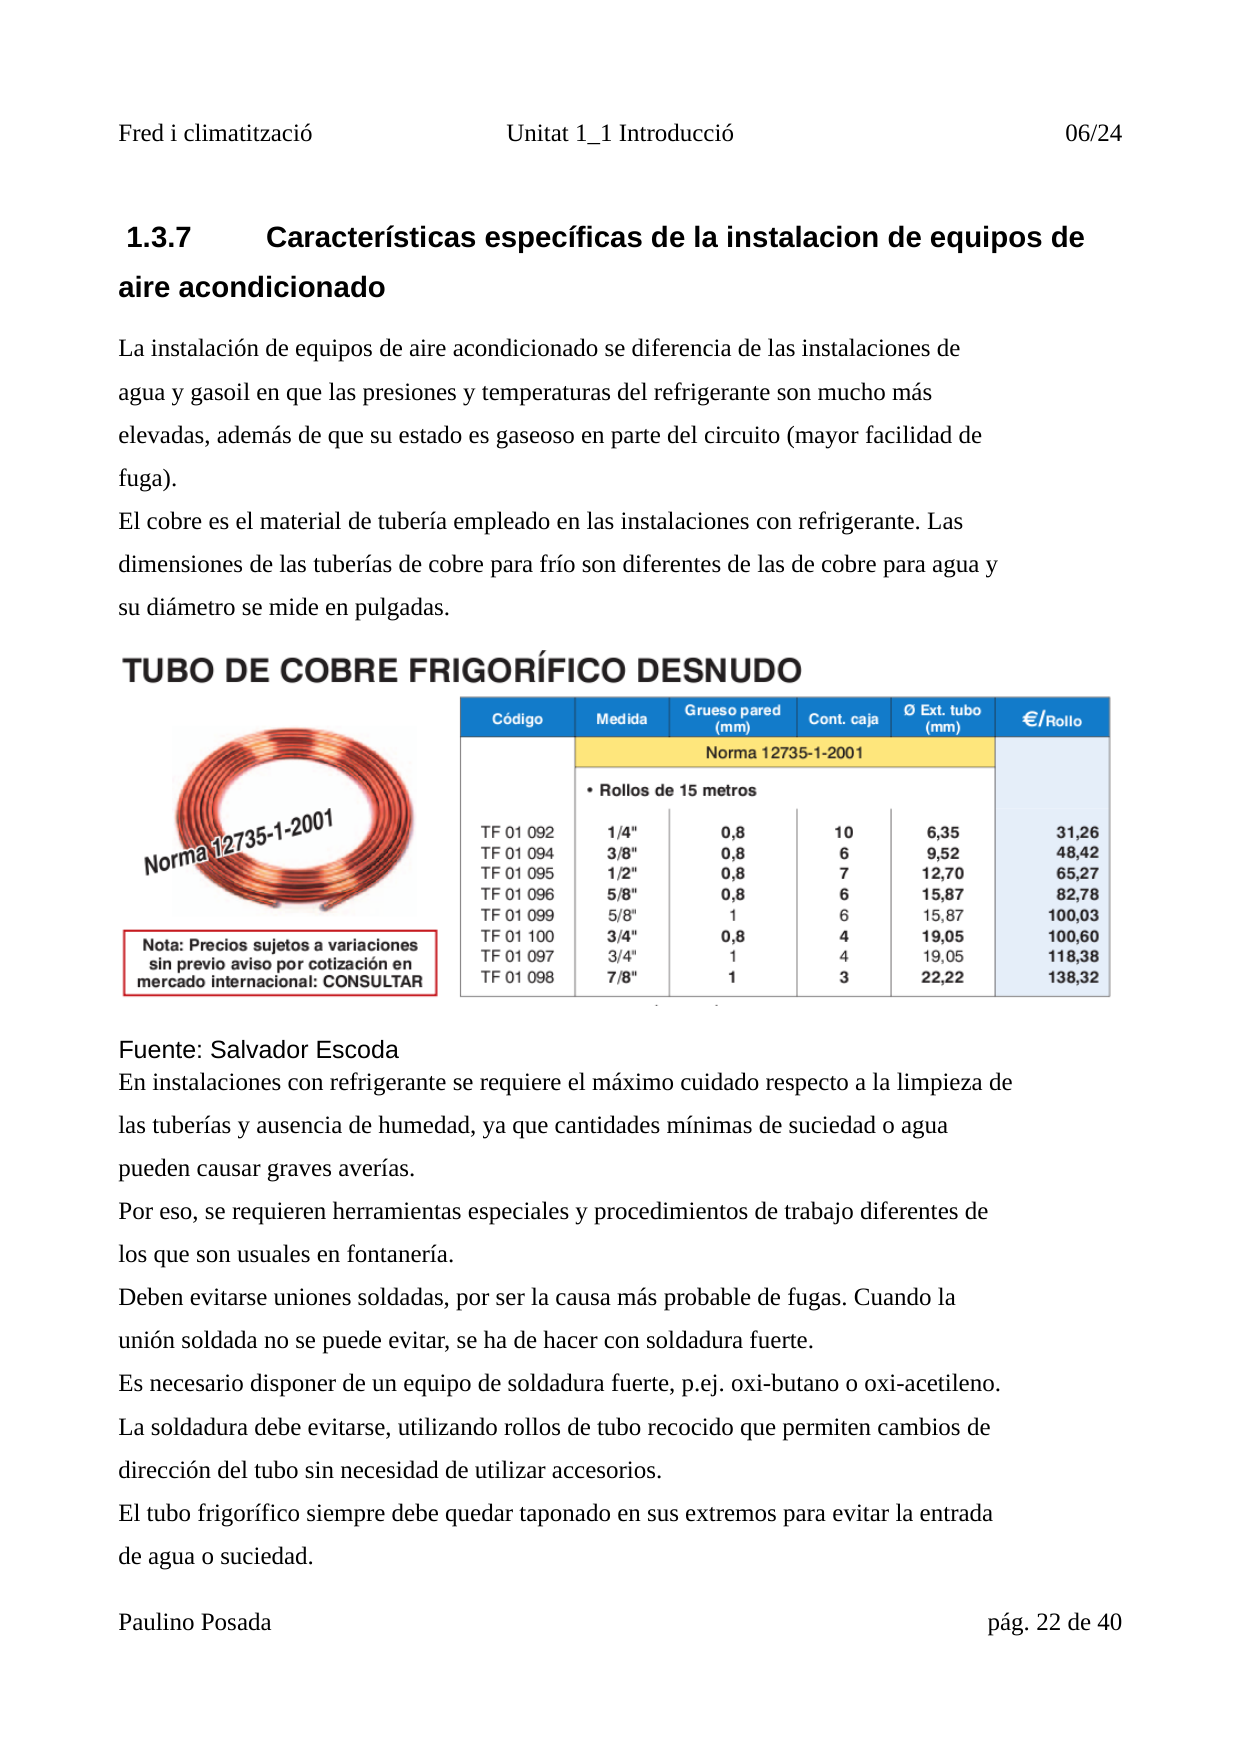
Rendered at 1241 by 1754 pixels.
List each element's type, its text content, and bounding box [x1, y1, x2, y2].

text de agua o suciedad. [118, 1541, 1122, 1570]
text Es necesario disponer de un equipo de soldadura fuerte, p.ej. oxi-butano o oxi-acetileno. [118, 1368, 1122, 1397]
text En instalaciones con refrigerante se requiere el máximo cuidado respecto a la limpieza de [118, 1067, 1122, 1095]
text dimensiones de las tuberías de cobre para frío son diferentes de las de cobre para agua y [118, 549, 1122, 578]
text El tubo frigorífico siempre debe quedar taponado en sus extremos para evitar la entrada [118, 1498, 1122, 1527]
text unión soldada no se puede evitar, se ha de hacer con soldadura fuerte. [118, 1325, 1122, 1354]
text Por eso, se requieren herramientas especiales y procedimientos de trabajo diferentes de [118, 1196, 1122, 1225]
text su diámetro se mide en pulgadas. [118, 592, 1122, 621]
text fuga). [118, 463, 1122, 492]
picture [118, 650, 1123, 1006]
text agua y gasoil en que las presiones y temperaturas del refrigerante son mucho más [118, 377, 1122, 405]
text elevadas, además de que su estado es gaseoso en parte del circuito (mayor facilidad de [118, 420, 1122, 448]
text El cobre es el material de tubería empleado en las instalaciones con refrigerante. Las [118, 506, 1122, 535]
text La soldadura debe evitarse, utilizando rollos de tubo recocido que permiten cambios de [118, 1412, 1122, 1440]
text Deben evitarse uniones soldadas, por ser la causa más probable de fugas. Cuando la [118, 1282, 1122, 1311]
text los que son usuales en fontanería. [118, 1239, 1122, 1268]
subtitle Características específicas de la instalacion de equipos de aire acondicionado [118, 220, 1122, 304]
text dirección del tubo sin necesidad de utilizar accesorios. [118, 1455, 1122, 1483]
text las tuberías y ausencia de humedad, ya que cantidades mínimas de suciedad o agua [118, 1110, 1122, 1138]
text La instalación de equipos de aire acondicionado se diferencia de las instalaciones de [118, 333, 1122, 362]
text pueden causar graves averías. [118, 1153, 1122, 1182]
